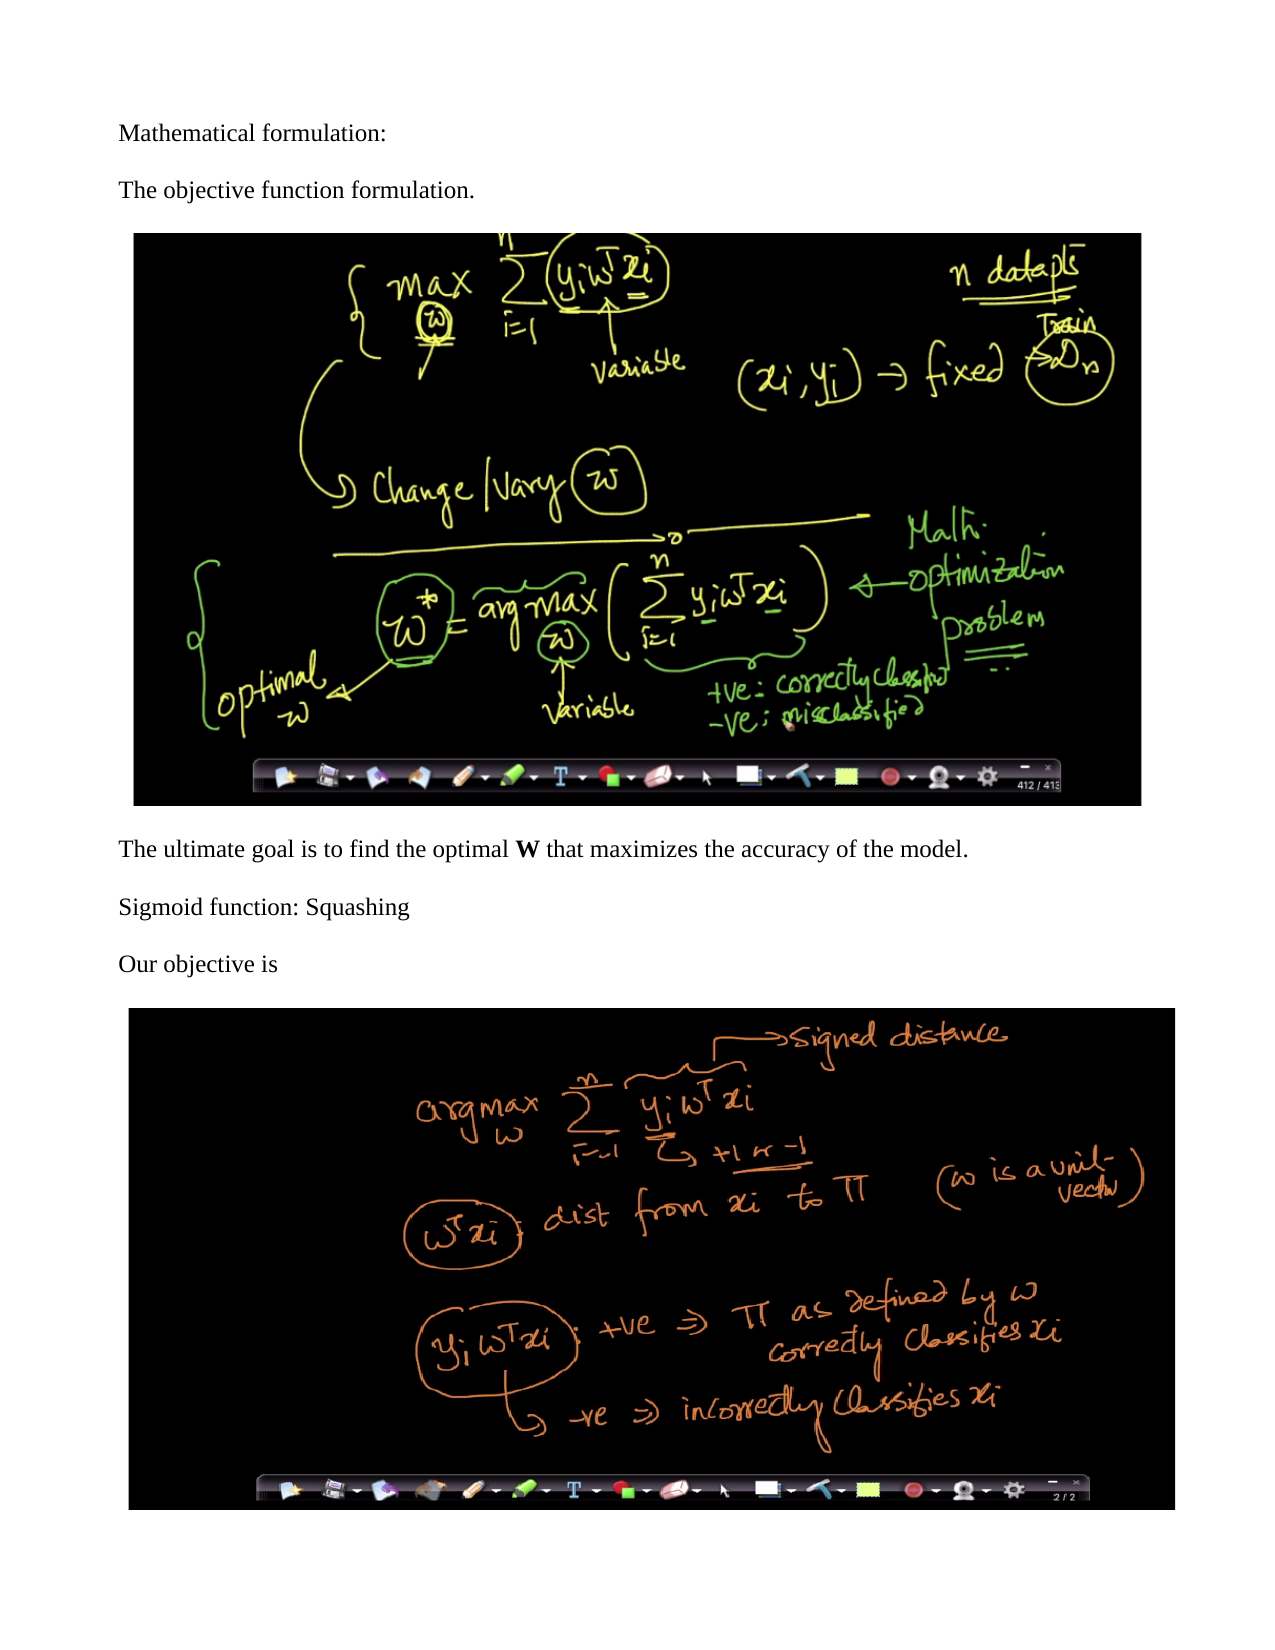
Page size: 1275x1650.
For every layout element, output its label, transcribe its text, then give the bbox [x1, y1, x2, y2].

text Sigmoid function: Squashing [118, 892, 1157, 921]
text Our objective is [118, 949, 1157, 978]
text The objective function formulation. [118, 176, 1157, 204]
picture [128, 1008, 1176, 1510]
picture [133, 233, 1142, 806]
text Mathematical formulation: [118, 118, 1157, 147]
text The ultimate goal is to find the optimal W that maximizes the accuracy of the model. [118, 834, 1157, 863]
